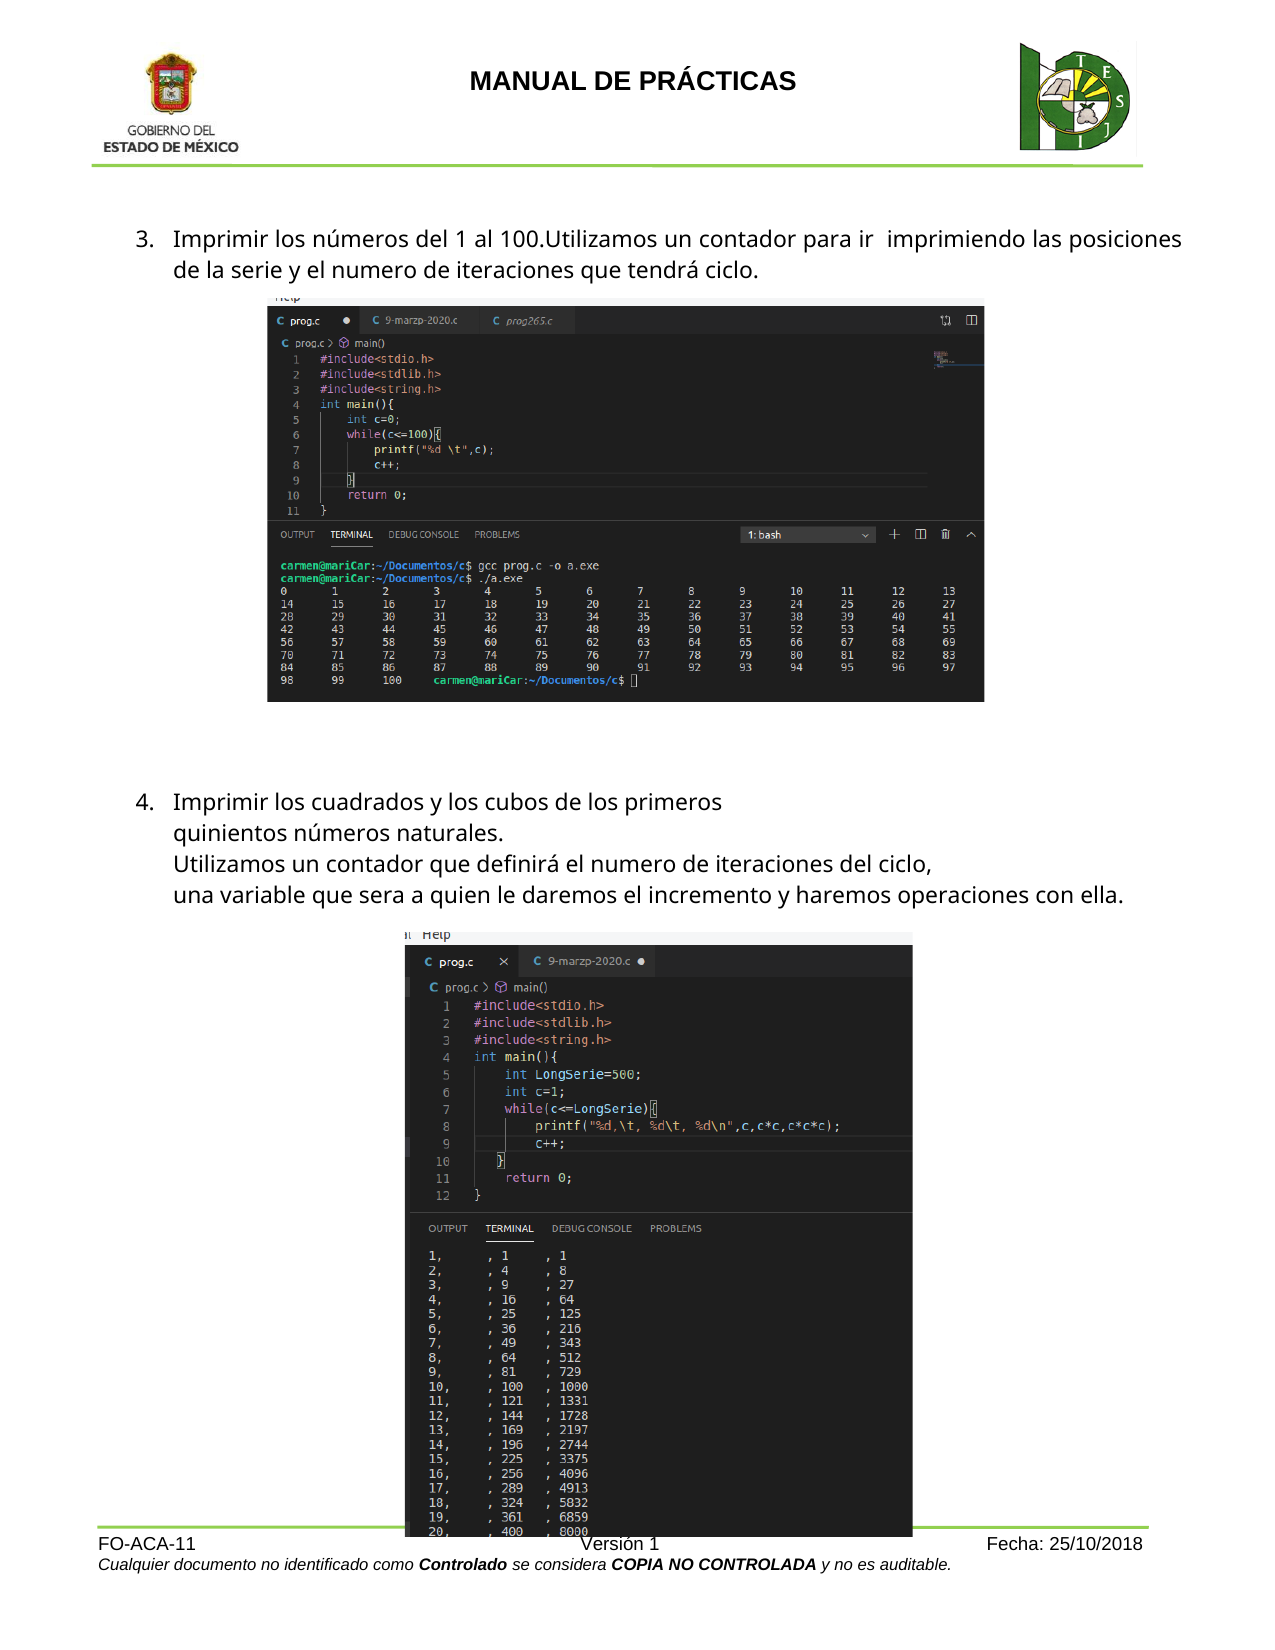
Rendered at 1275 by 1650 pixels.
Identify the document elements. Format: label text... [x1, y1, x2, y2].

list Utilizamos un contador que definirá el numero de iteraciones del ciclo, [135, 848, 1183, 879]
picture [1018, 41, 1137, 157]
list Imprimir los cuadrados y los cubos de los primeros [135, 786, 1183, 817]
list Imprimir los números del 1 al 100.Utilizamos un contador para ir imprimiendo las posiciones de la serie y el numero de iteraciones que tendrá ciclo. [135, 223, 1183, 286]
picture [404, 932, 913, 1537]
picture [95, 42, 241, 161]
list quinientos números naturales. [135, 817, 1183, 848]
list una variable que sera a quien le daremos el incremento y haremos operaciones con ella. [135, 879, 1183, 911]
picture [267, 298, 985, 702]
